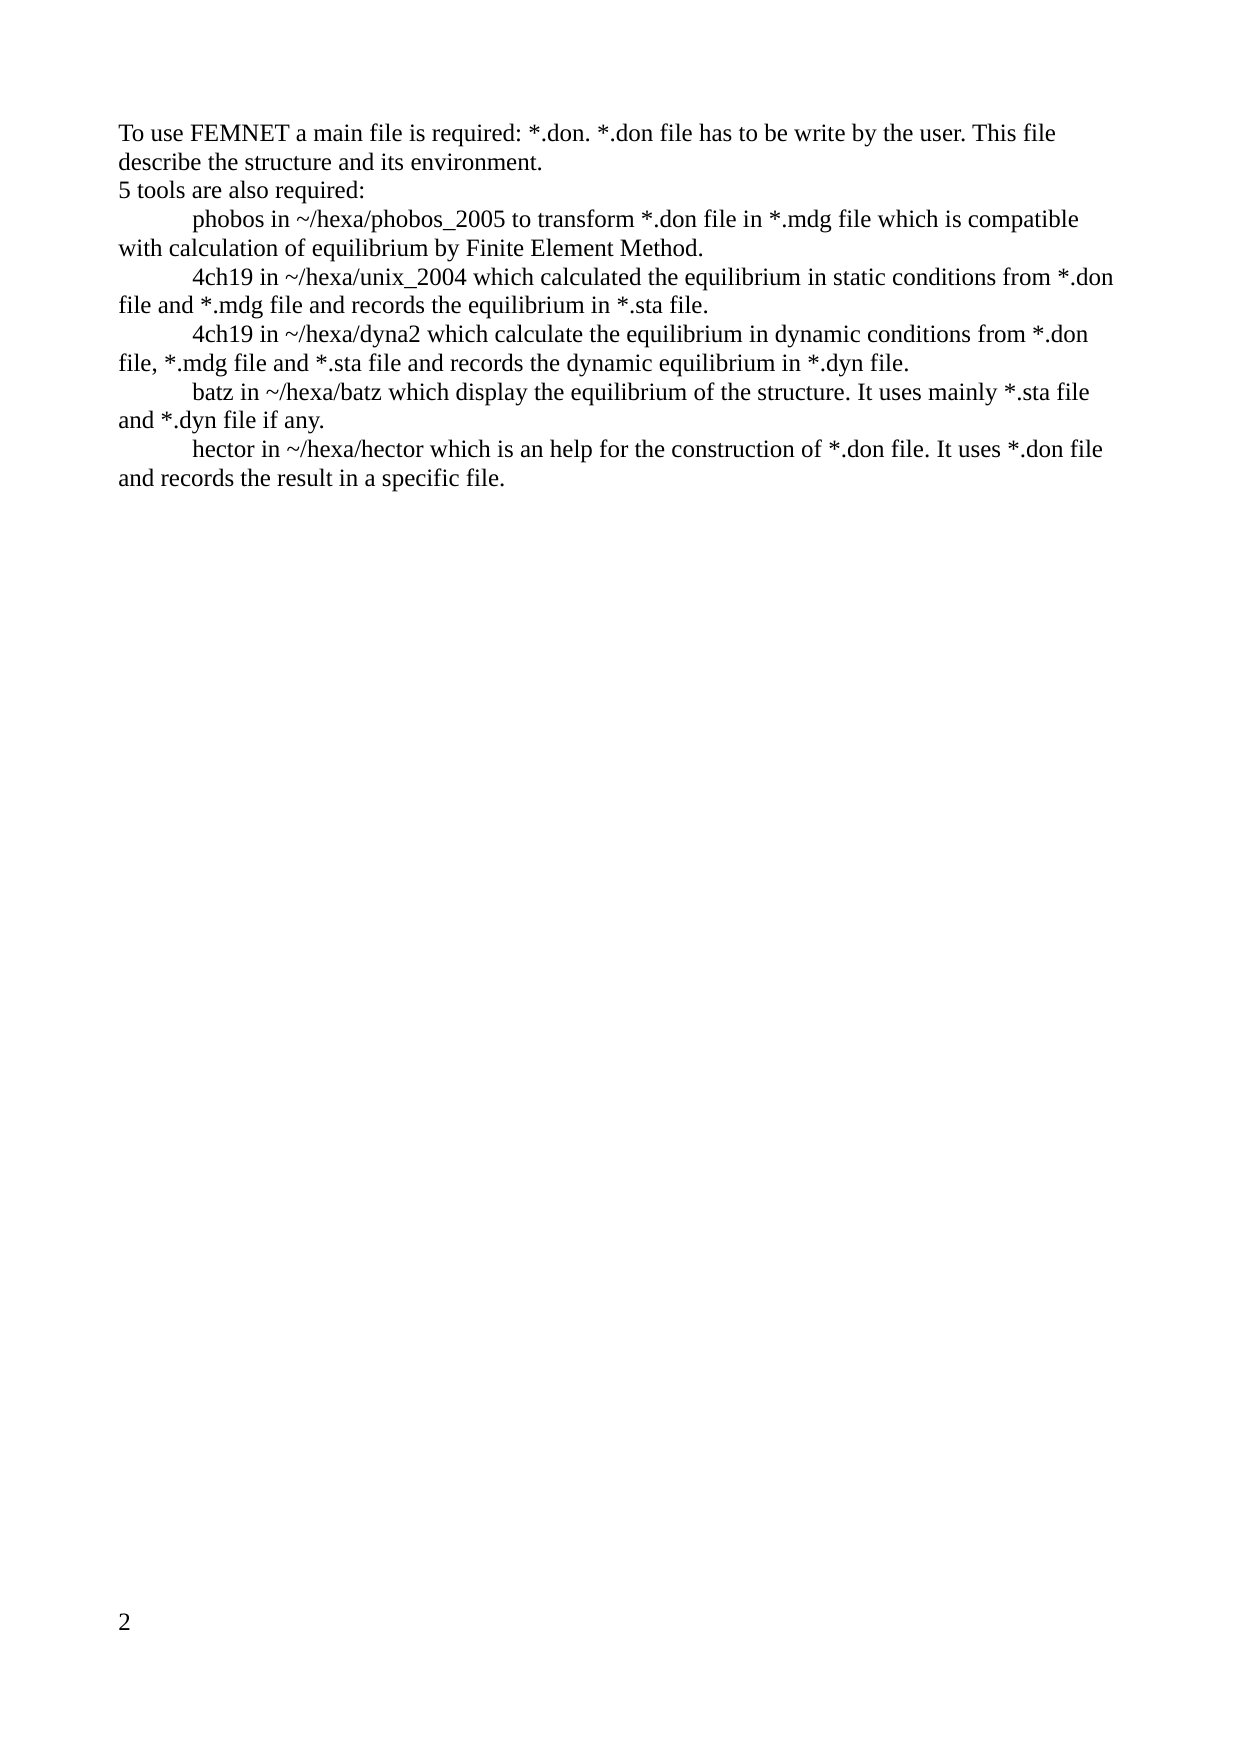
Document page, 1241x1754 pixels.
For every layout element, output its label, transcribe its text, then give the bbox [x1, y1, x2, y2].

text To use FEMNET a main file is required: *.don. *.don file has to be write by the user. This file describe the structure and its environment. [118, 118, 1122, 176]
text batz in ~/hexa/batz which display the equilibrium of the structure. It uses mainly *.sta file and *.dyn file if any. [118, 377, 1122, 434]
text 4ch19 in ~/hexa/unix_2004 which calculated the equilibrium in static conditions from *.don file and *.mdg file and records the equilibrium in *.sta file. [118, 262, 1122, 319]
text 5 tools are also required: [118, 176, 1122, 204]
text phobos in ~/hexa/phobos_2005 to transform *.don file in *.mdg file which is compatible with calculation of equilibrium by Finite Element Method. [118, 204, 1122, 262]
text hector in ~/hexa/hector which is an help for the construction of *.don file. It uses *.don file and records the result in a specific file. [118, 434, 1122, 492]
text 4ch19 in ~/hexa/dyna2 which calculate the equilibrium in dynamic conditions from *.don file, *.mdg file and *.sta file and records the dynamic equilibrium in *.dyn file. [118, 319, 1122, 377]
